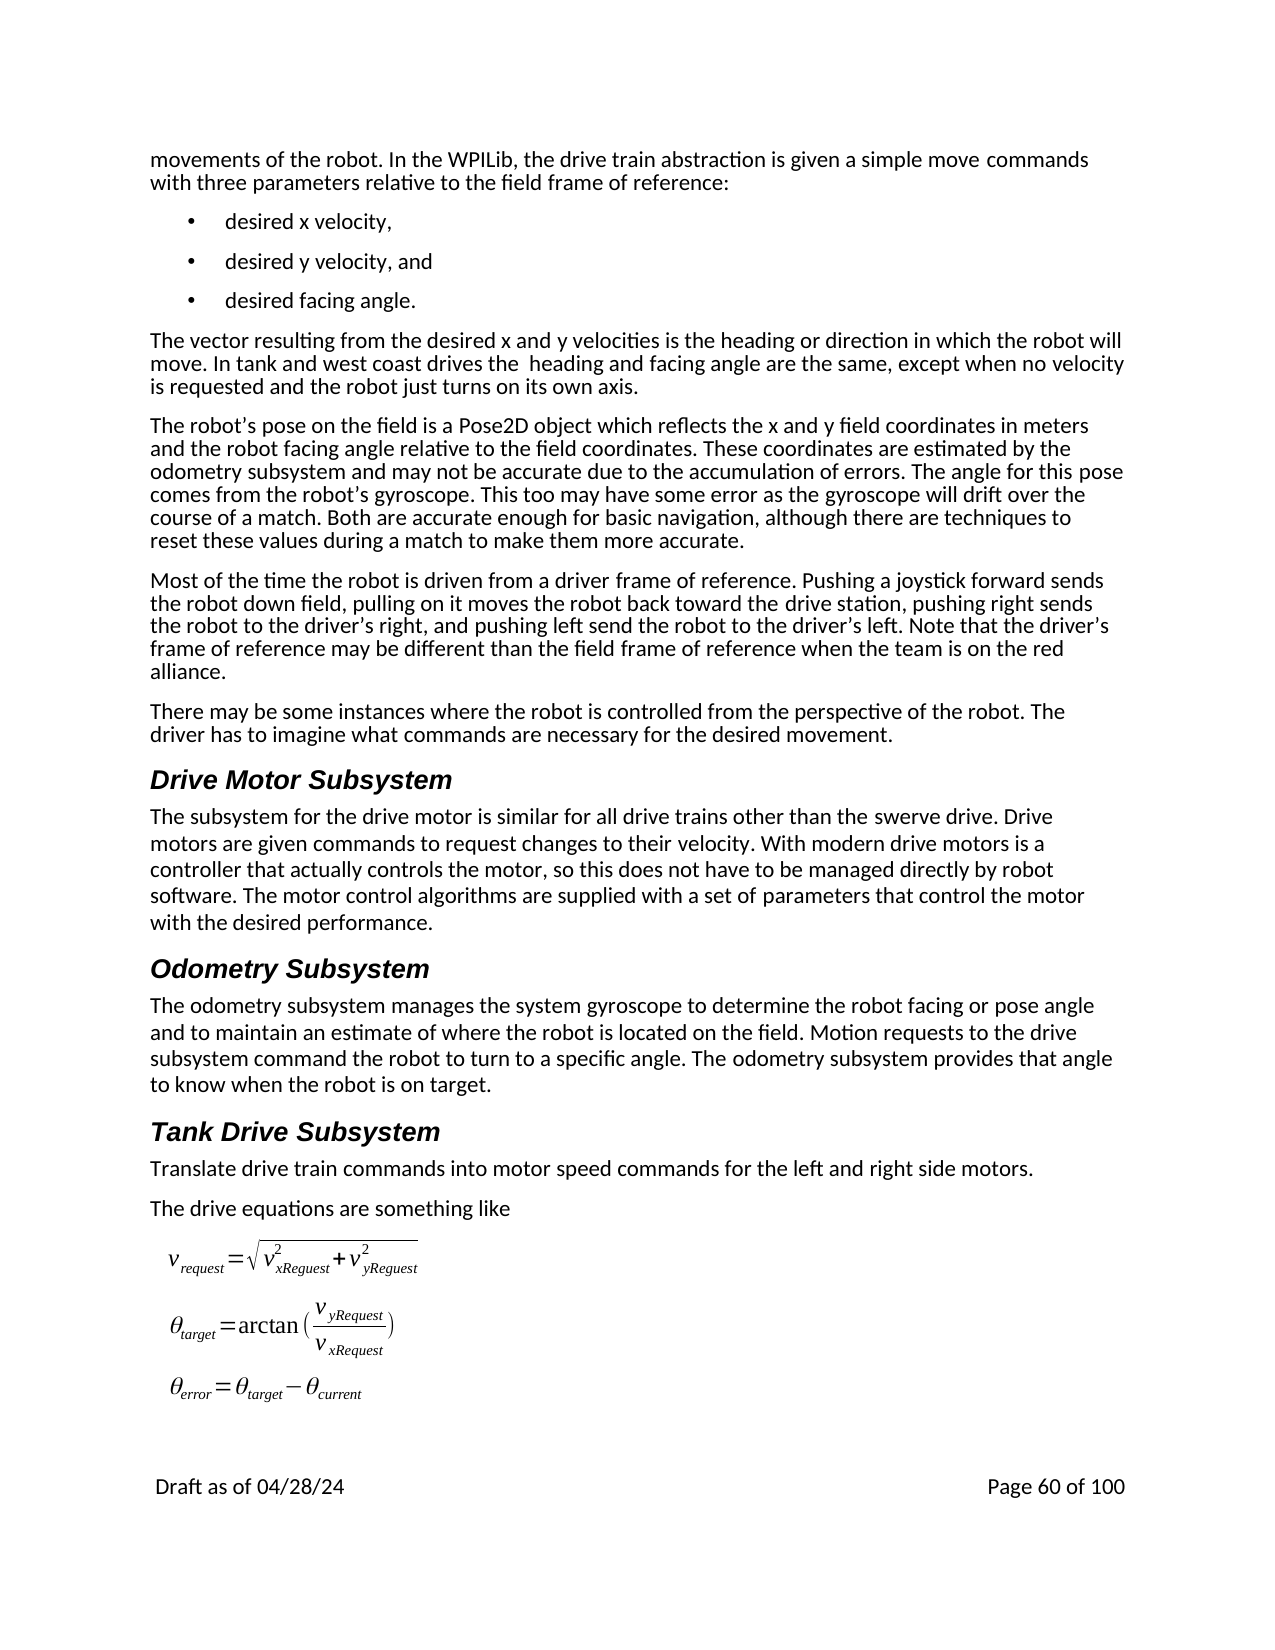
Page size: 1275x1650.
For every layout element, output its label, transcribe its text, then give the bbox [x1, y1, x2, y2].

list desired facing angle. [187, 292, 1125, 314]
text The odometry subsystem manages the system gyroscope to determine the robot facing or pose angle and to maintain an estimate of where the robot is located on the field. Motion requests to the drive subsystem command the robot to turn to a specific angle. The odometry subsystem provides that angle to know when the robot is on target. [150, 997, 1125, 1098]
text The vector resulting from the desired x and y velocities is the heading or direction in which the robot will move. In tank and west coast drives the heading and facing angle are the same, except when no velocity is requested and the robot just turns on its own axis. [150, 331, 1125, 400]
text movements of the robot. In the WPILib, the drive train abstraction is given a simple move commands with three parameters relative to the field frame of reference: [150, 150, 1125, 196]
subtitle Tank Drive Subsystem [150, 1117, 1125, 1147]
text Most of the time the robot is driven from a driver frame of reference. Pushing a joystick forward sends the robot down field, pulling on it moves the robot back toward the drive station, pushing right sends the robot to the driver’s right, and pushing left send the robot to the driver’s left. Note that the driver’s frame of reference may be different than the field frame of reference when the team is on the red alliance. [150, 571, 1125, 685]
text There may be some instances where the robot is controlled from the perspective of the robot. The driver has to imagine what commands are necessary for the desired movement. [150, 702, 1125, 748]
subtitle Odometry Subsystem [150, 954, 1125, 984]
text The drive equations are something like [150, 1199, 1125, 1222]
subtitle Drive Motor Subsystem [150, 764, 1125, 795]
text Translate drive train commands into motor speed commands for the left and right side motors. [150, 1159, 1125, 1182]
list desired x velocity, [187, 212, 1125, 235]
list desired y velocity, and [187, 252, 1125, 275]
text The robot’s pose on the field is a Pose2D object which reflects the x and y field coordinates in meters and the robot facing angle relative to the field coordinates. These coordinates are estimated by the odometry subsystem and may not be accurate due to the accumulation of errors. The angle for this pose comes from the robot’s gyroscope. This too may have some error as the gyroscope will drift over the course of a match. Both are accurate enough for basic navigation, although there are techniques to reset these values during a match to make them more accurate. [150, 417, 1125, 554]
text The subsystem for the drive motor is similar for all drive trains other than the swerve drive. Drive motors are given commands to request changes to their velocity. With modern drive motors is a controller that actually controls the motor, so this does not have to be managed directly by robot software. The motor control algorithms are supplied with a set of parameters that control the motor with the desired performance. [150, 807, 1125, 936]
